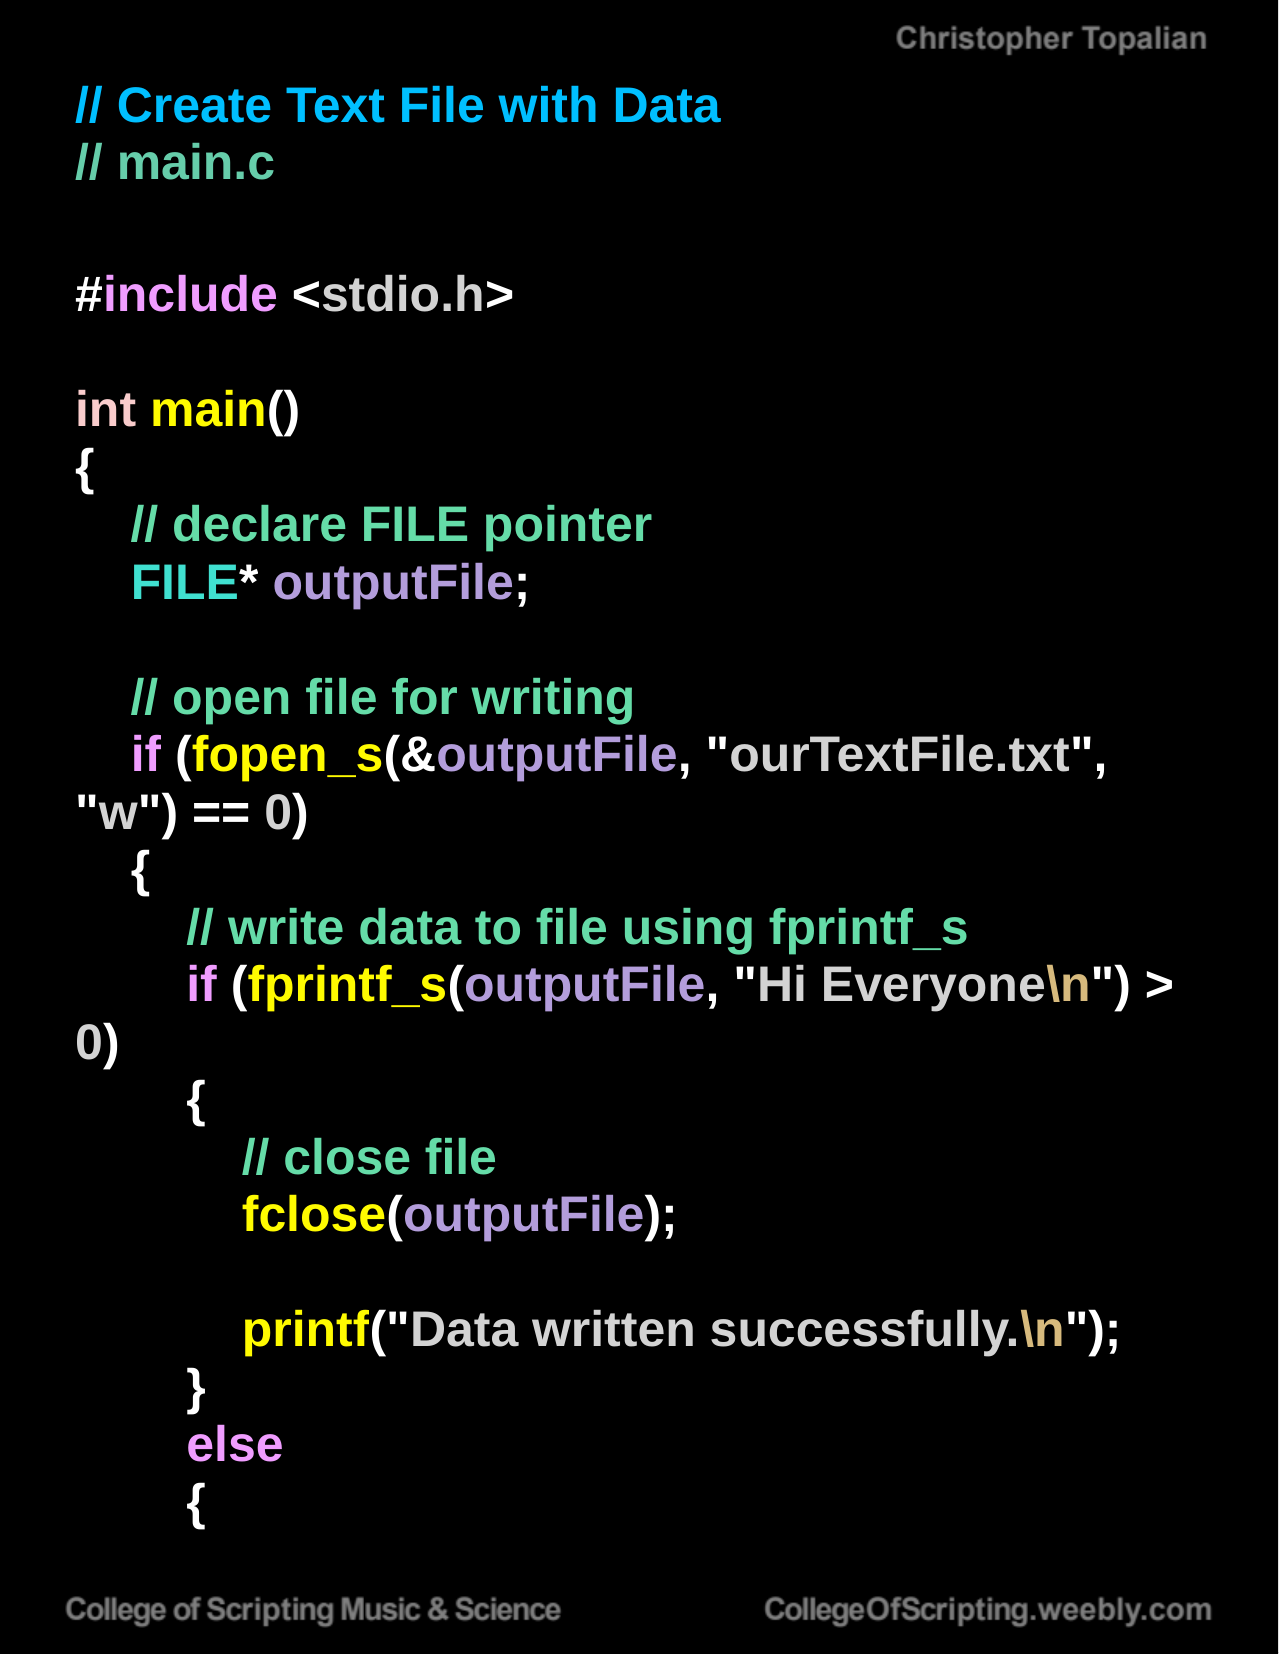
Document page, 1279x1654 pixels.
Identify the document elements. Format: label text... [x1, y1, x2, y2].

text } [75, 1357, 1203, 1414]
text if (fopen_s(&outputFile, "ourTextFile.txt", "w") == 0) [75, 724, 1203, 839]
text { [75, 1472, 1203, 1529]
text // write data to file using fprintf_s [75, 897, 1203, 954]
text int main() [75, 379, 1203, 437]
text // open file for writing [75, 667, 1203, 724]
text printf("Data written successfully.\n"); [75, 1299, 1203, 1357]
text else [75, 1414, 1203, 1472]
text #include <stdio.h> [75, 264, 1203, 322]
text // close file [75, 1127, 1203, 1184]
text fclose(outputFile); [75, 1184, 1203, 1242]
text // declare FILE pointer [75, 494, 1203, 552]
text { [75, 437, 1203, 494]
subtitle // Create Text File with Data [75, 75, 1203, 132]
text // main.c [75, 132, 1203, 190]
text if (fprintf_s(outputFile, "Hi Everyone\n") > 0) [75, 954, 1203, 1069]
text { [75, 1069, 1203, 1127]
text { [75, 839, 1203, 897]
text FILE* outputFile; [75, 552, 1203, 609]
